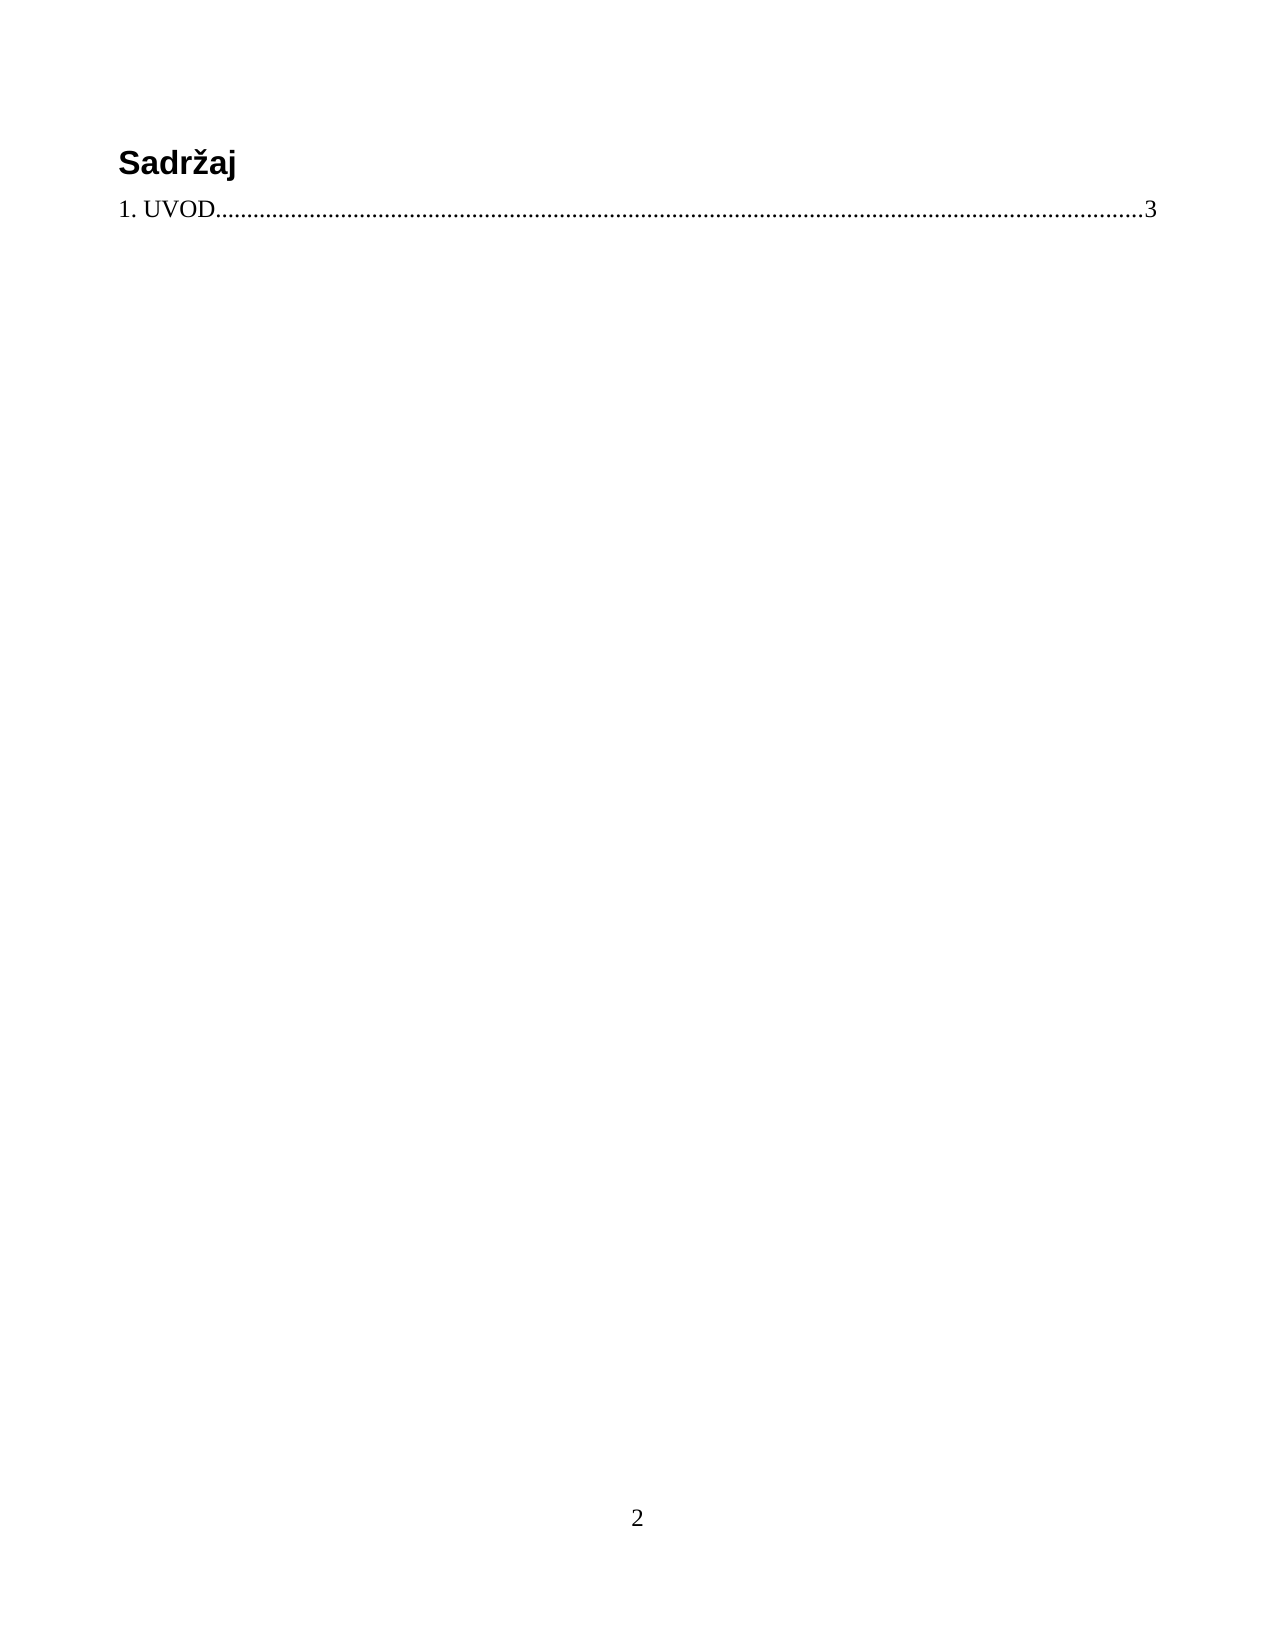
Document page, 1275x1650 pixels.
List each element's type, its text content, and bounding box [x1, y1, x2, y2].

text 1. UVOD 3 [118, 194, 1157, 223]
subtitle Sadržaj [118, 143, 1157, 182]
